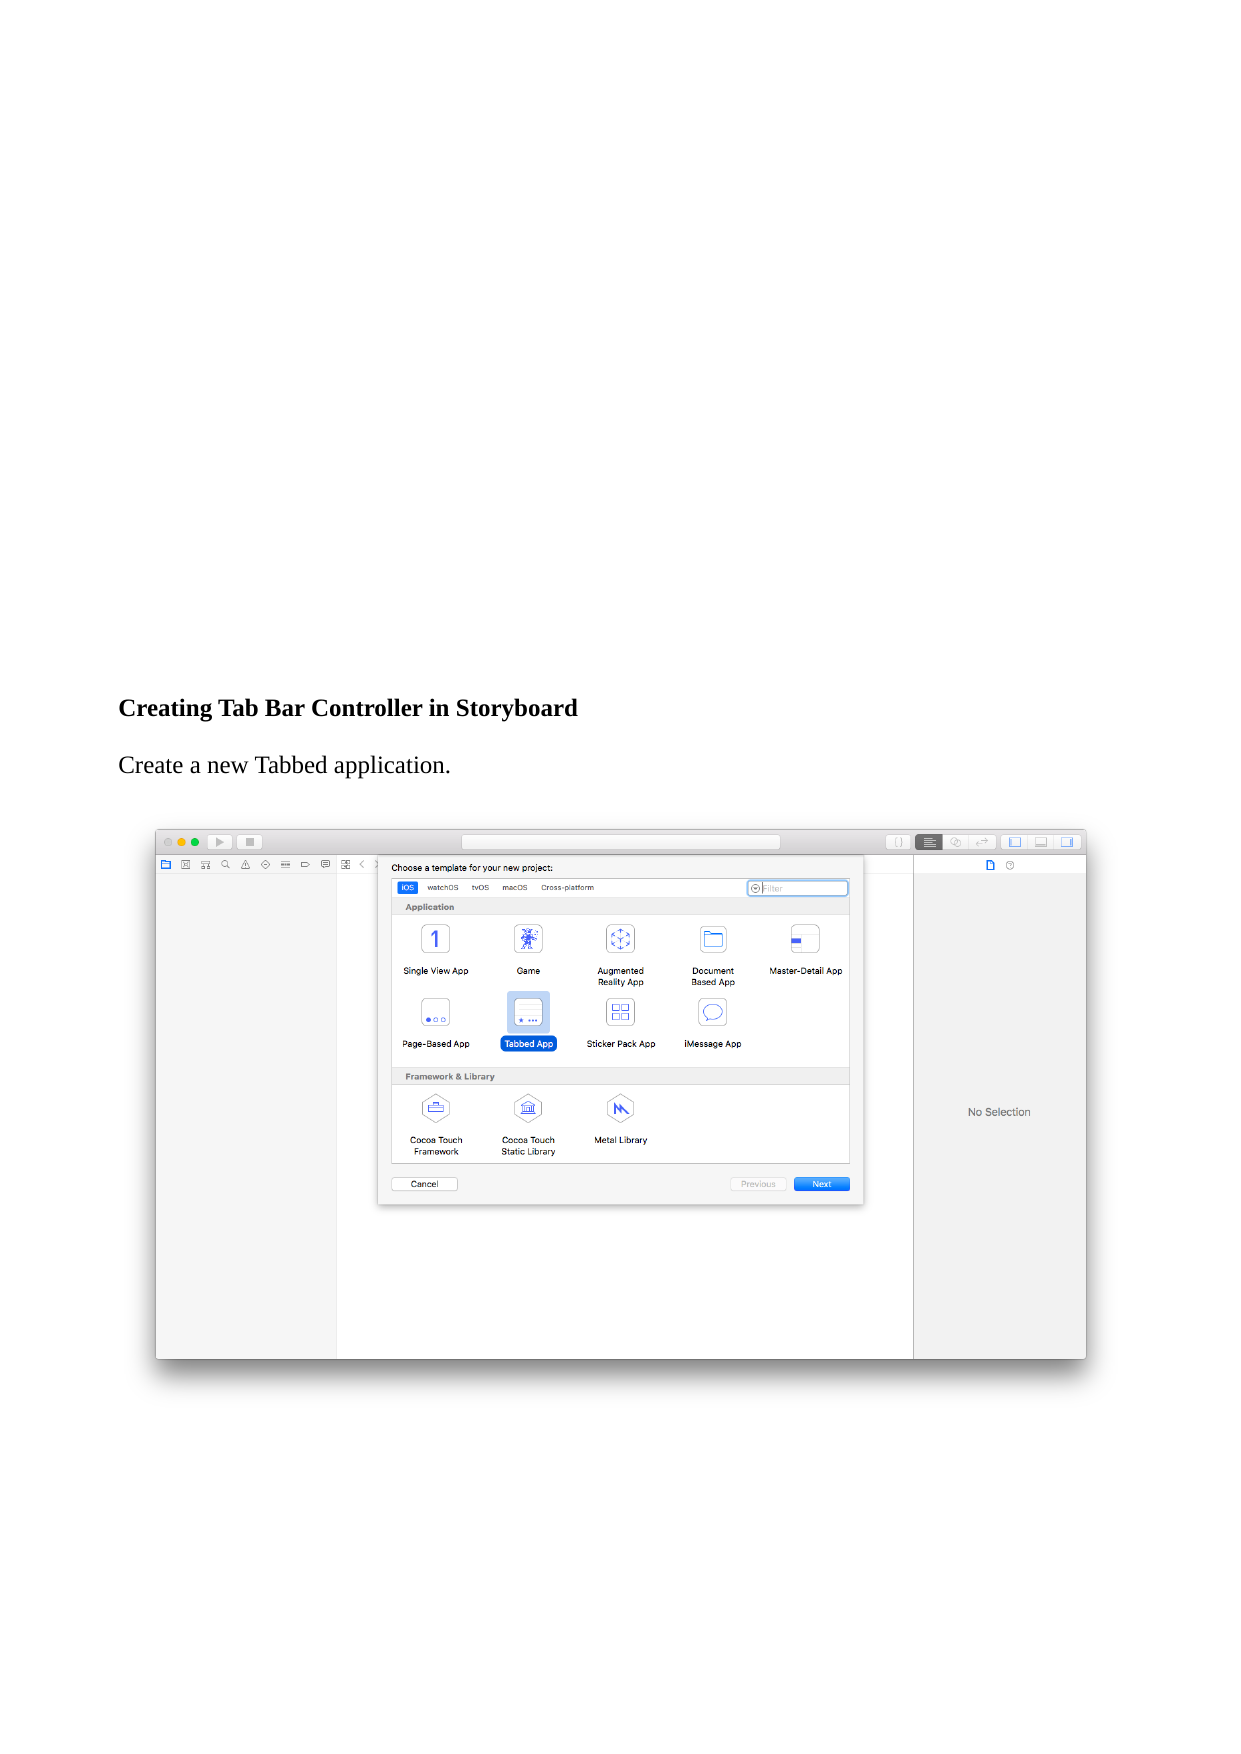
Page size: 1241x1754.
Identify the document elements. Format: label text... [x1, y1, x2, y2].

text Create a new Tabbed application. [118, 751, 1122, 779]
text Creating Tab Bar Controller in Storyboard [118, 693, 1122, 722]
picture [118, 808, 1123, 1412]
